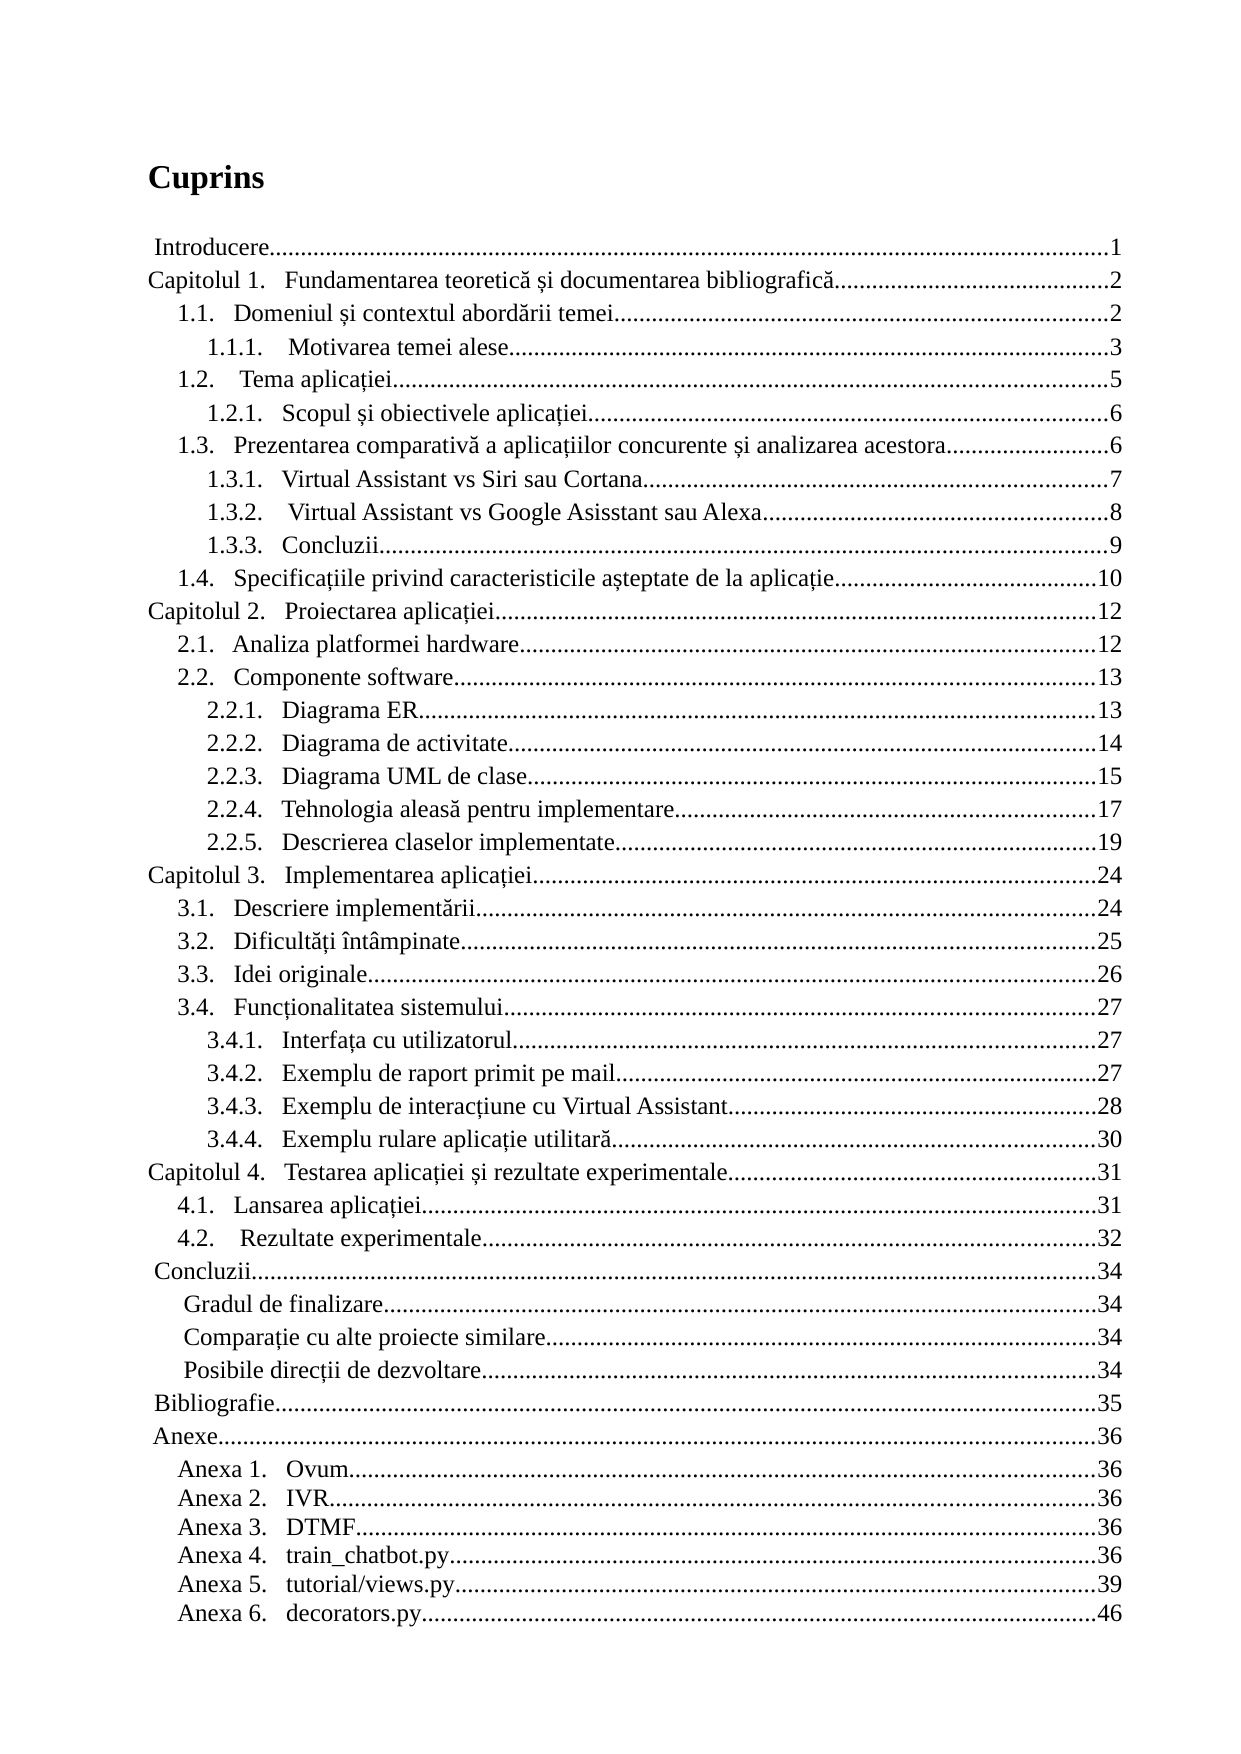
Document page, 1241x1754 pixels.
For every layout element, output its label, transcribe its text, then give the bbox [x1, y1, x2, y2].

text 2.2.2. Diagrama de activitate 14 [207, 728, 1122, 757]
text Anexa 2. IVR 36 [177, 1483, 1122, 1512]
text 3.3. Idei originale 26 [177, 959, 1122, 988]
text 1.2.1. Scopul și obiectivele aplicației 6 [207, 398, 1122, 426]
text Anexa 6. decorators.py 46 [177, 1598, 1122, 1627]
text 3.1. Descriere implementării 24 [177, 893, 1122, 922]
text 3.4.4. Exemplu rulare aplicație utilitară 30 [207, 1124, 1122, 1153]
text Posibile direcții de dezvoltare 34 [177, 1355, 1122, 1384]
text 2.2.4. Tehnologia aleasă pentru implementare 17 [207, 794, 1122, 823]
text 2.2.1. Diagrama ER 13 [207, 695, 1122, 723]
text Comparație cu alte proiecte similare 34 [177, 1322, 1122, 1351]
text 3.4. Funcționalitatea sistemului 27 [177, 992, 1122, 1021]
text 1.3.3. Concluzii 9 [207, 530, 1122, 558]
subtitle Cuprins [148, 157, 1122, 195]
text Capitolul 2. Proiectarea aplicației 12 [148, 596, 1122, 624]
text 1.3. Prezentarea comparativă a aplicațiilor concurente și analizarea acestora 6 [177, 431, 1122, 459]
text Anexa 1. Ovum 36 [177, 1454, 1122, 1483]
text 1.3.2. Virtual Assistant vs Google Asisstant sau Alexa 8 [207, 497, 1122, 525]
text Capitolul 4. Testarea aplicației și rezultate experimentale 31 [148, 1157, 1122, 1186]
text 1.4. Specificațiile privind caracteristicile așteptate de la aplicație 10 [177, 563, 1122, 591]
text 3.2. Dificultăți întâmpinate 25 [177, 926, 1122, 955]
text 1.3.1. Virtual Assistant vs Siri sau Cortana 7 [207, 464, 1122, 492]
text Capitolul 1. Fundamentarea teoretică și documentarea bibliografică 2 [148, 266, 1122, 294]
text Capitolul 3. Implementarea aplicației 24 [148, 860, 1122, 889]
text 4.1. Lansarea aplicației 31 [177, 1190, 1122, 1219]
text 1.1.1. Motivarea temei alese 3 [207, 332, 1122, 360]
text 3.4.1. Interfața cu utilizatorul 27 [207, 1025, 1122, 1054]
text 1.1. Domeniul și contextul abordării temei 2 [177, 298, 1122, 327]
text Bibliografie 35 [148, 1388, 1122, 1417]
text Anexa 4. train_chatbot.py 36 [177, 1541, 1122, 1569]
text 2.2.5. Descrierea claselor implementate 19 [207, 827, 1122, 856]
text Concluzii 34 [148, 1256, 1122, 1285]
text Gradul de finalizare 34 [177, 1289, 1122, 1318]
text 1.2. Tema aplicației 5 [177, 364, 1122, 393]
text 2.2. Componente software 13 [177, 662, 1122, 691]
text Anexe. 36 [148, 1421, 1122, 1450]
text Anexa 3. DTMF 36 [177, 1512, 1122, 1541]
text 2.2.3. Diagrama UML de clase 15 [207, 761, 1122, 789]
text 3.4.3. Exemplu de interacțiune cu Virtual Assistant 28 [207, 1091, 1122, 1120]
text Anexa 5. tutorial/views.py 39 [177, 1569, 1122, 1598]
text Introducere 1 [148, 232, 1122, 261]
text 3.4.2. Exemplu de raport primit pe mail 27 [207, 1058, 1122, 1087]
text 2.1. Analiza platformei hardware 12 [177, 629, 1122, 657]
text 4.2. Rezultate experimentale 32 [177, 1223, 1122, 1252]
